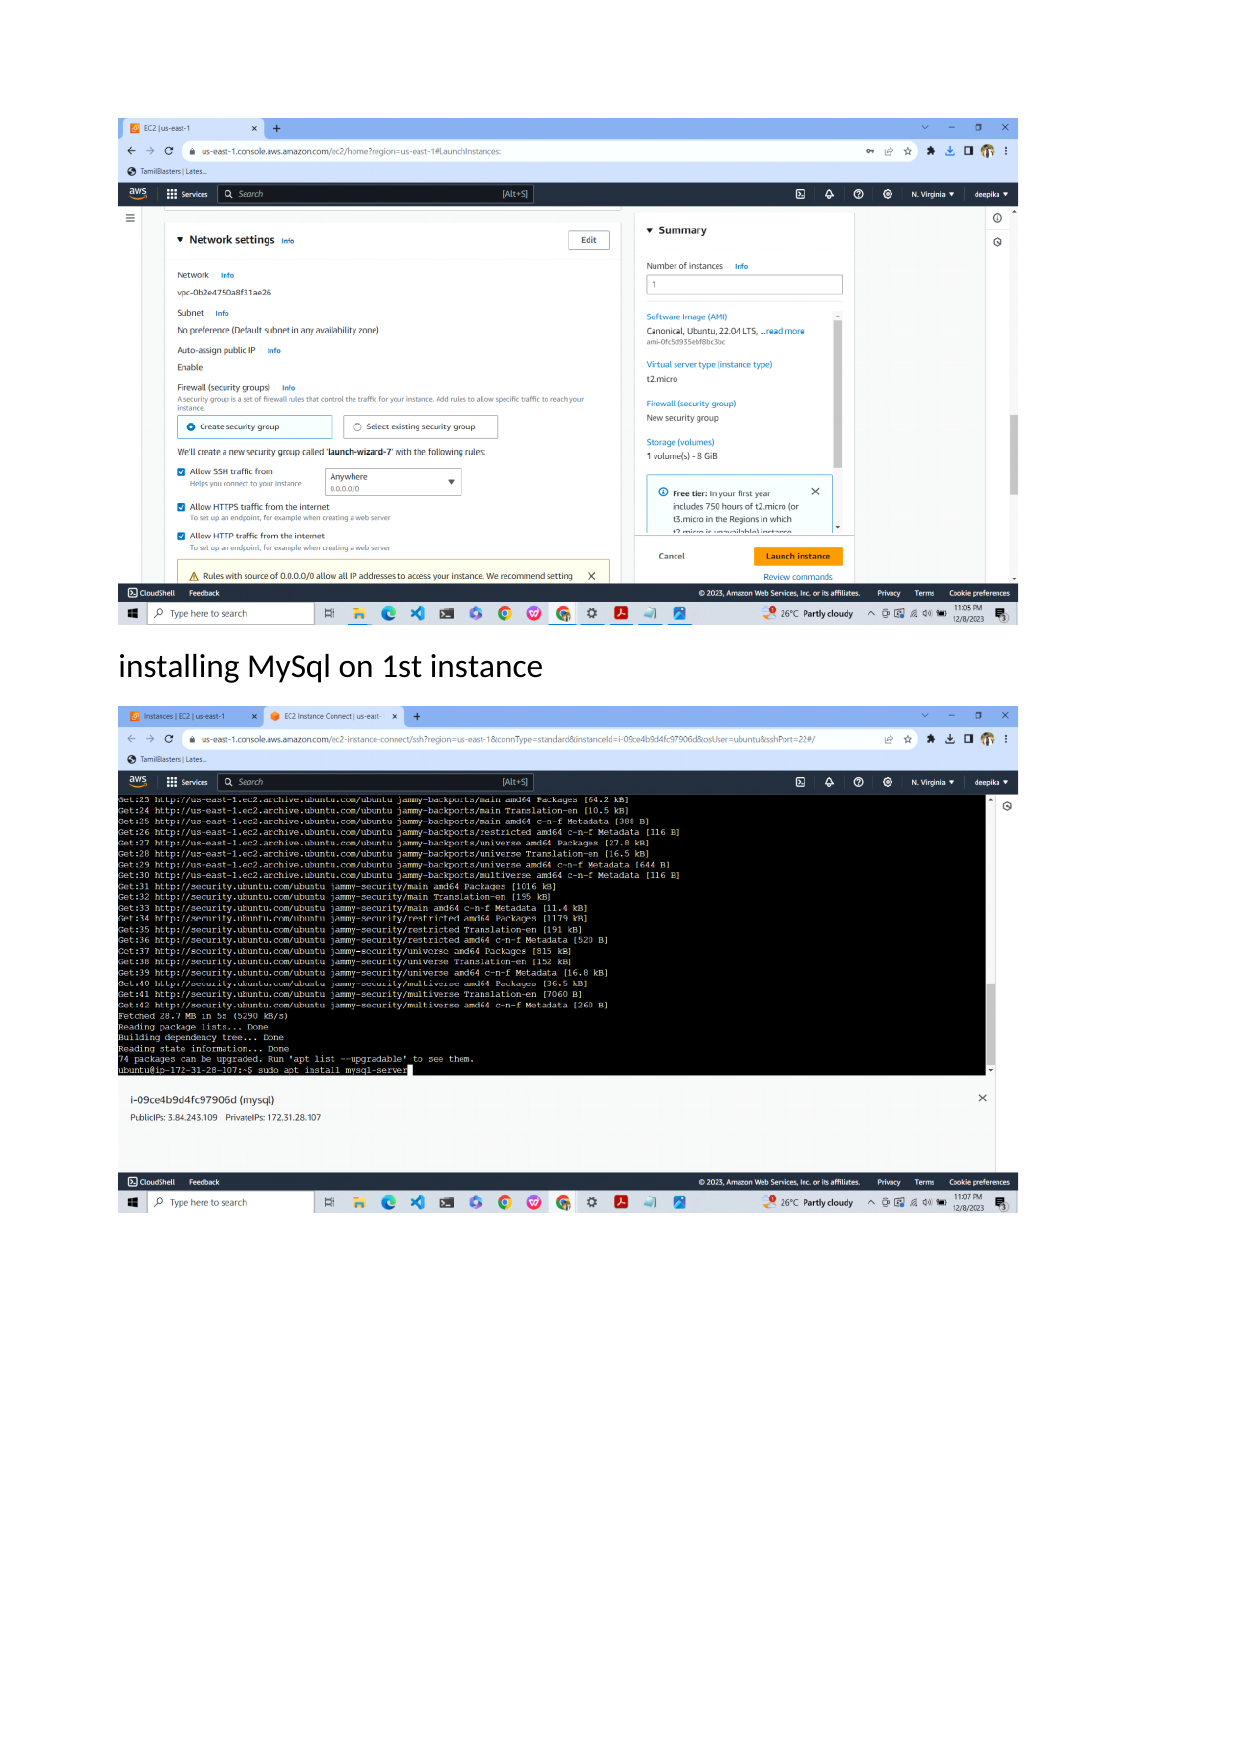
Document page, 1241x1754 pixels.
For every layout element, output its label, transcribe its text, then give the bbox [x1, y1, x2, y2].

text installing MySql on 1st instance [118, 645, 1122, 686]
